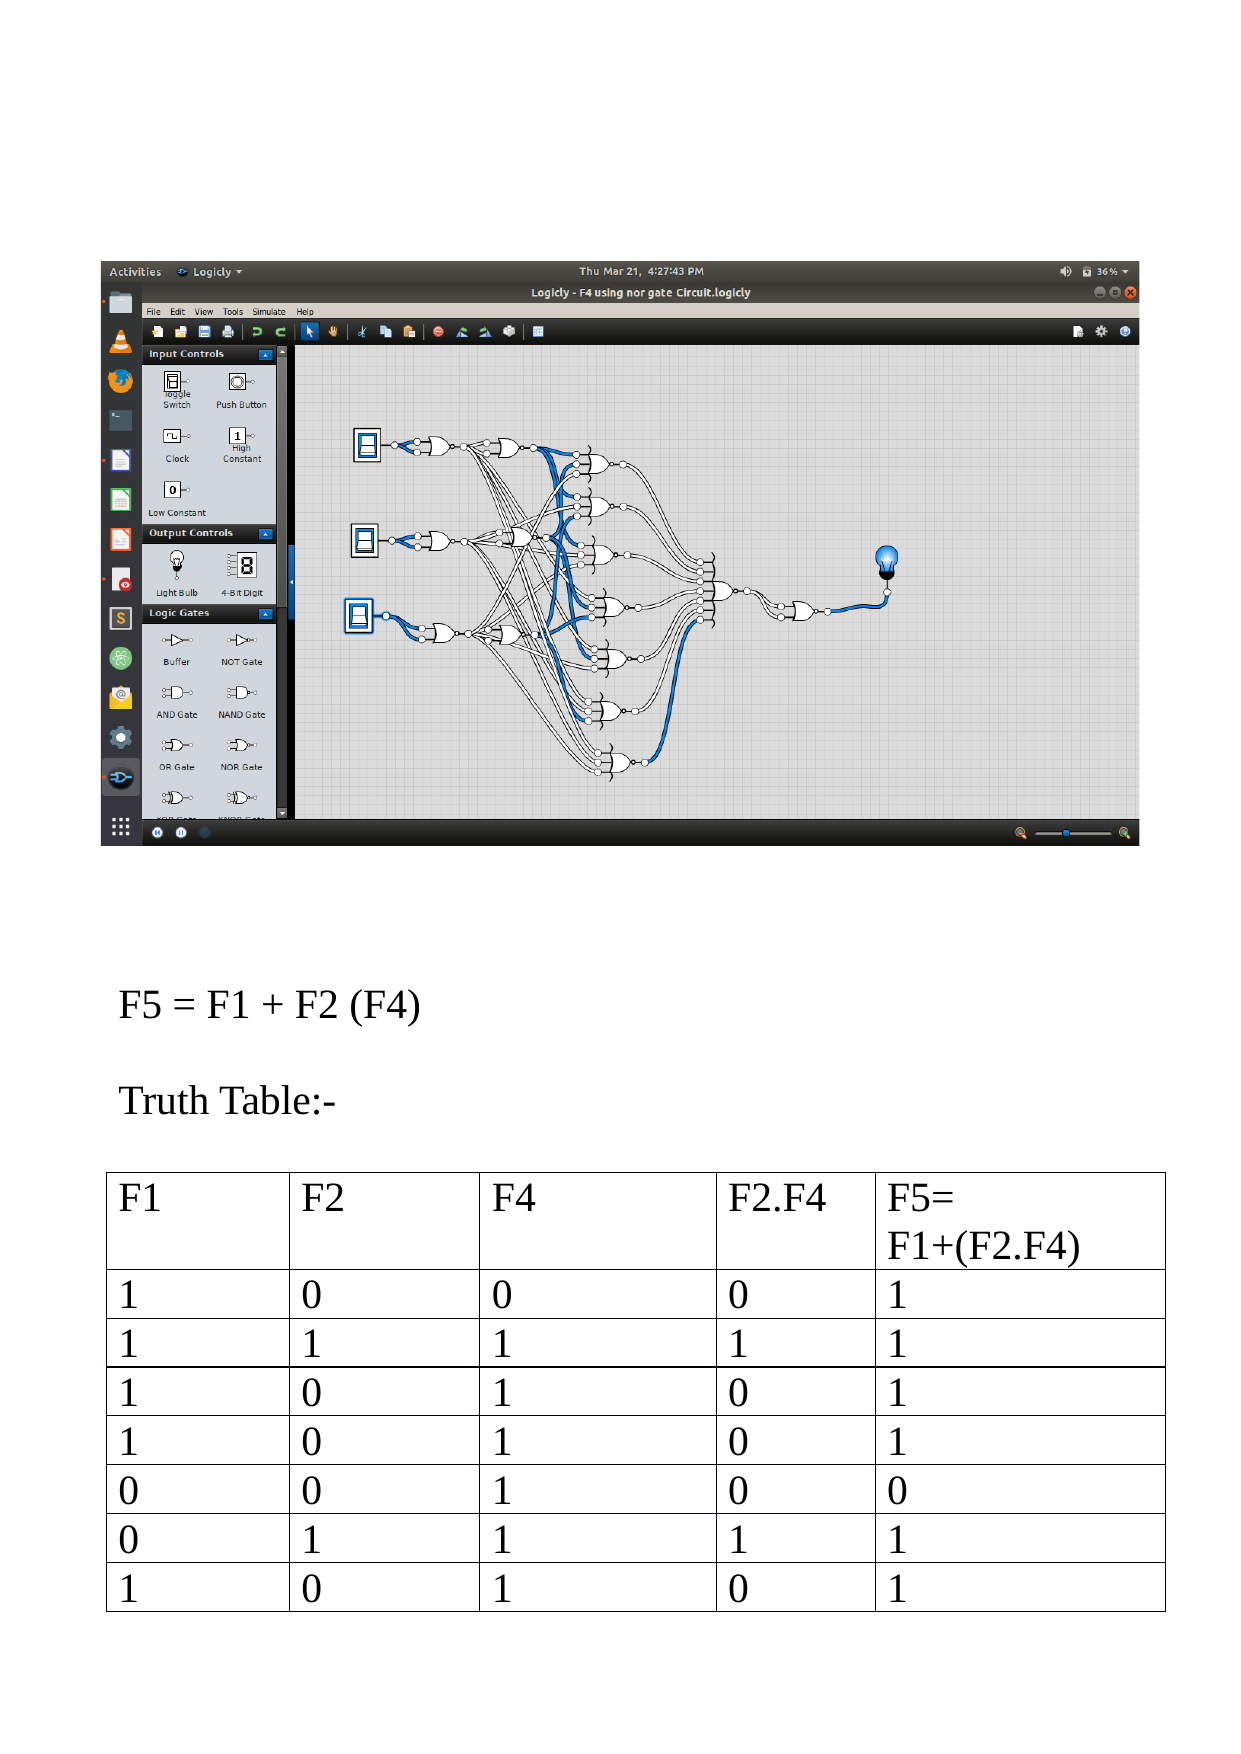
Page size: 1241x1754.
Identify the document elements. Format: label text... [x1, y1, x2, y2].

table_cell 1 [480, 1514, 716, 1562]
text F5 = F1 + F2 (F4) [118, 980, 1122, 1028]
table_cell 0 [107, 1465, 289, 1513]
table_cell 0 [717, 1270, 875, 1317]
table_cell 1 [107, 1416, 289, 1464]
table_cell 1 [107, 1563, 289, 1611]
table_cell 0 [290, 1270, 479, 1317]
table_cell 1 [876, 1368, 1165, 1415]
table_cell 0 [480, 1270, 716, 1317]
table_cell 0 [290, 1563, 479, 1611]
text Truth Table:- [118, 1076, 1122, 1124]
table_cell 1 [480, 1416, 716, 1464]
table_cell 1 [717, 1514, 875, 1562]
table_cell 1 [480, 1563, 716, 1611]
table_cell 1 [876, 1319, 1165, 1366]
table_cell 1 [480, 1368, 716, 1415]
table_cell 0 [107, 1514, 289, 1562]
table_cell 1 [717, 1319, 875, 1366]
table_cell 0 [717, 1465, 875, 1513]
table_header F2.F4 [717, 1173, 875, 1268]
table_cell 1 [480, 1319, 716, 1366]
table_cell 1 [107, 1270, 289, 1317]
table_header F2 [290, 1173, 479, 1268]
table_cell 1 [480, 1465, 716, 1513]
table_header F1 [107, 1173, 289, 1268]
table_cell 0 [717, 1368, 875, 1415]
table_header F5= F1+(F2.F4) [876, 1173, 1165, 1268]
table_cell 0 [290, 1368, 479, 1415]
table_cell 0 [717, 1416, 875, 1464]
table_cell 1 [290, 1514, 479, 1562]
table_cell 0 [876, 1465, 1165, 1513]
picture [100, 261, 1140, 846]
table_cell 0 [290, 1465, 479, 1513]
table_cell 1 [107, 1319, 289, 1366]
table_cell 1 [876, 1416, 1165, 1464]
table_header F4 [480, 1173, 716, 1268]
table_cell 1 [876, 1514, 1165, 1562]
table_cell 1 [290, 1319, 479, 1366]
table_cell 1 [876, 1270, 1165, 1317]
table_cell 1 [876, 1563, 1165, 1611]
table_cell 0 [290, 1416, 479, 1464]
table_cell 1 [107, 1368, 289, 1415]
table_cell 0 [717, 1563, 875, 1611]
